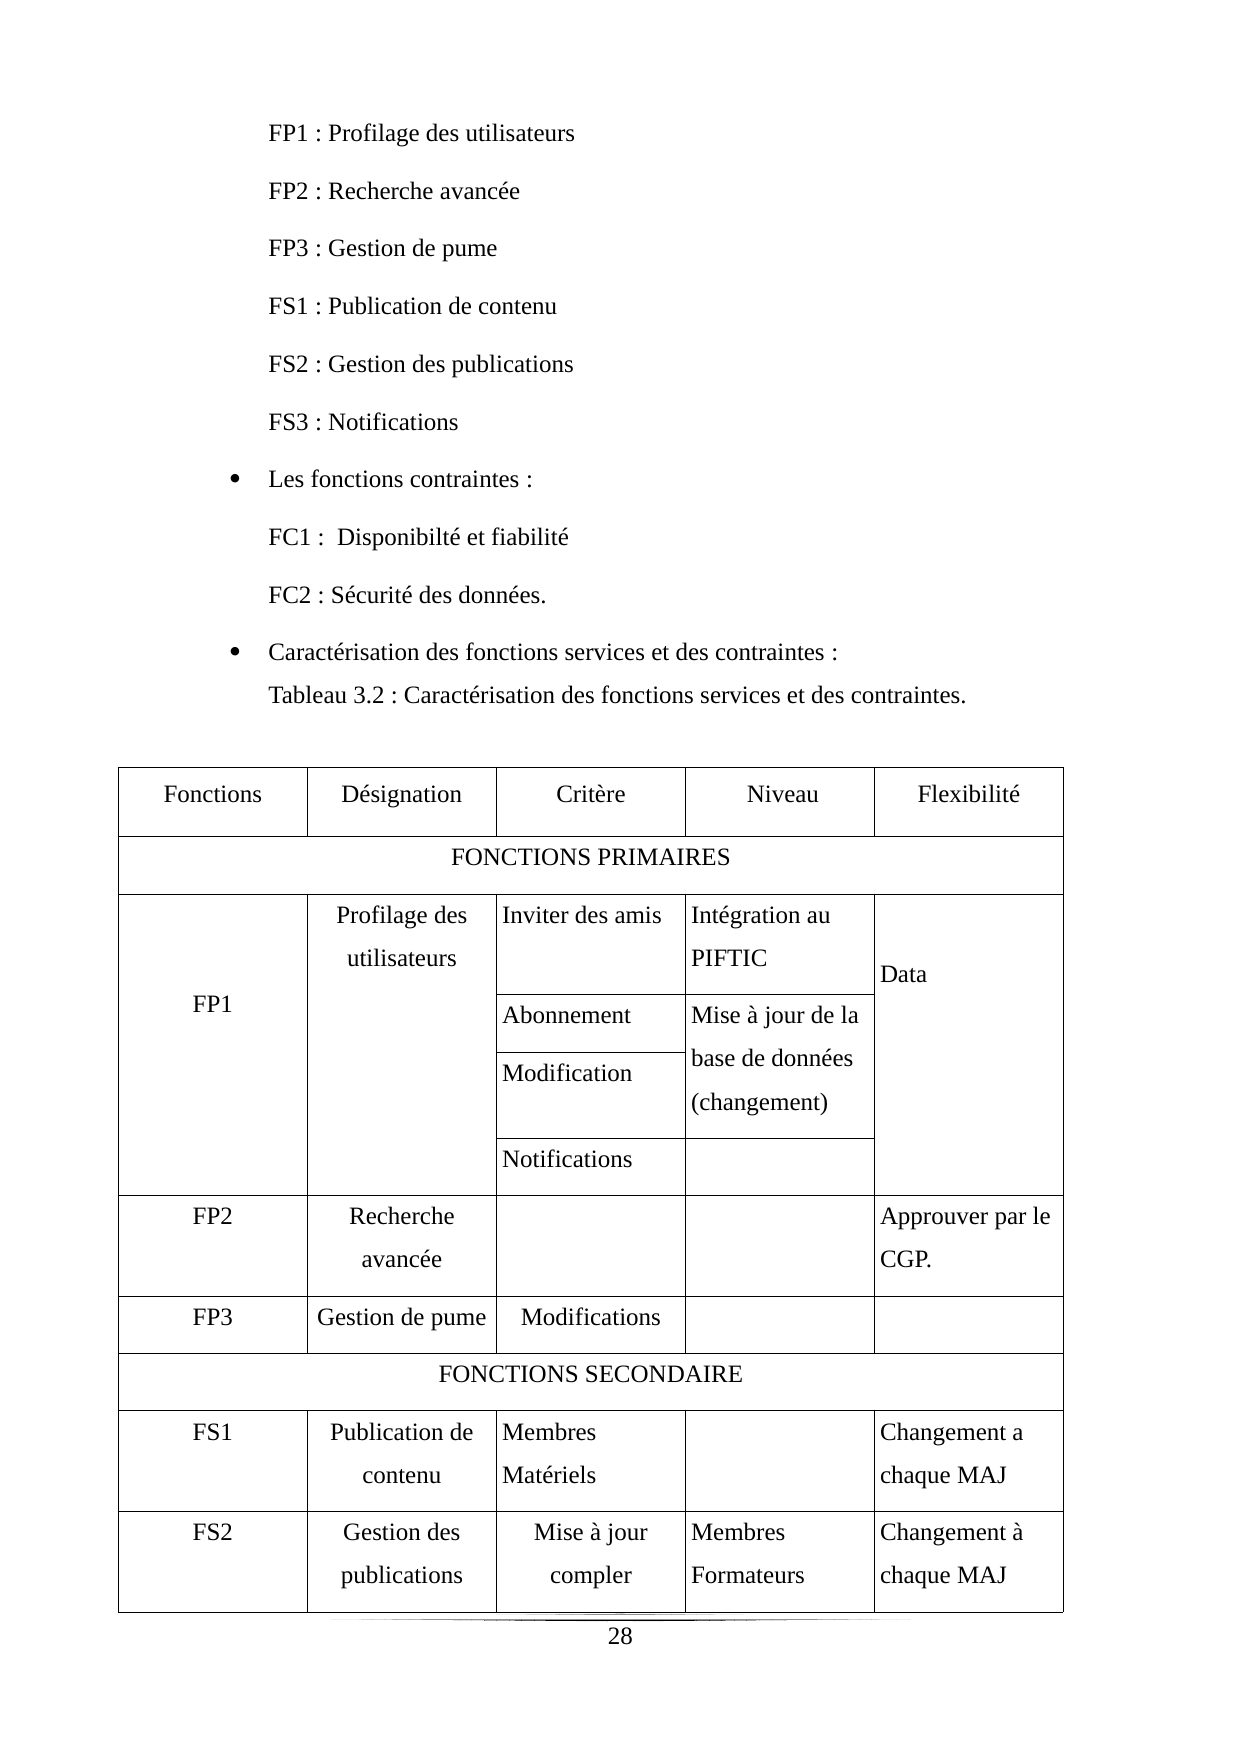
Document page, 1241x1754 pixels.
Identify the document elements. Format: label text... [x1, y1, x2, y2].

table_cell Modifications [497, 1297, 685, 1353]
picture [171, 1613, 1069, 1622]
table_header Flexibilité [875, 768, 1063, 836]
list Tableau 3.2 : Caractérisation des fonctions services et des contraintes. [231, 681, 1122, 709]
text FC1 : Disponibilté et fiabilité [268, 522, 1122, 551]
table_cell Mise à jour de la base de données (changement) [686, 995, 874, 1138]
table_header Critère [497, 768, 685, 836]
table_cell Publication de contenu [308, 1411, 496, 1511]
text FP2 : Recherche avancée [268, 176, 1122, 204]
table_header Niveau [686, 768, 874, 836]
table_cell Gestion des publications [308, 1512, 496, 1611]
table_header Fonctions [119, 768, 307, 836]
table_cell Inviter des amis [497, 895, 685, 994]
table_cell Data [875, 895, 1063, 1195]
table_cell [686, 1139, 874, 1195]
table_cell [686, 1196, 874, 1296]
table_cell [875, 1297, 1063, 1353]
table_cell Mise à jour compler [497, 1512, 685, 1611]
table_cell [497, 1196, 685, 1296]
table_header Désignation [308, 768, 496, 836]
table_cell [686, 1411, 874, 1511]
table_cell Membres Matériels [497, 1411, 685, 1511]
text FS1 : Publication de contenu [268, 291, 1122, 320]
list Les fonctions contraintes : [231, 464, 1122, 493]
text FS3 : Notifications [268, 407, 1122, 435]
table_cell Notifications [497, 1139, 685, 1195]
table_cell FONCTIONS SECONDAIRE [119, 1354, 1063, 1410]
table_cell Profilage des utilisateurs [308, 895, 496, 1195]
table_cell FP1 [119, 895, 307, 1195]
table_cell FP3 [119, 1297, 307, 1353]
table_cell FS2 [119, 1512, 307, 1611]
table_cell Intégration au PIFTIC [686, 895, 874, 994]
table_cell FP2 [119, 1196, 307, 1296]
text FP3 : Gestion de pume [268, 233, 1122, 262]
table_cell Modification [497, 1053, 685, 1138]
table_cell Changement à chaque MAJ [875, 1512, 1063, 1611]
table_cell FS1 [119, 1411, 307, 1511]
table_cell Gestion de pume [308, 1297, 496, 1353]
text FC2 : Sécurité des données. [268, 580, 1122, 608]
table_cell Recherche avancée [308, 1196, 496, 1296]
text FS2 : Gestion des publications [268, 349, 1122, 378]
table_cell Approuver par le CGP. [875, 1196, 1063, 1296]
table_cell [686, 1297, 874, 1353]
table_cell Changement a chaque MAJ [875, 1411, 1063, 1511]
text FP1 : Profilage des utilisateurs [268, 118, 1122, 147]
table_cell Abonnement [497, 995, 685, 1051]
list Caractérisation des fonctions services et des contraintes : [231, 637, 1122, 666]
table_cell FONCTIONS PRIMAIRES [119, 837, 1063, 893]
table_cell Membres Formateurs [686, 1512, 874, 1611]
